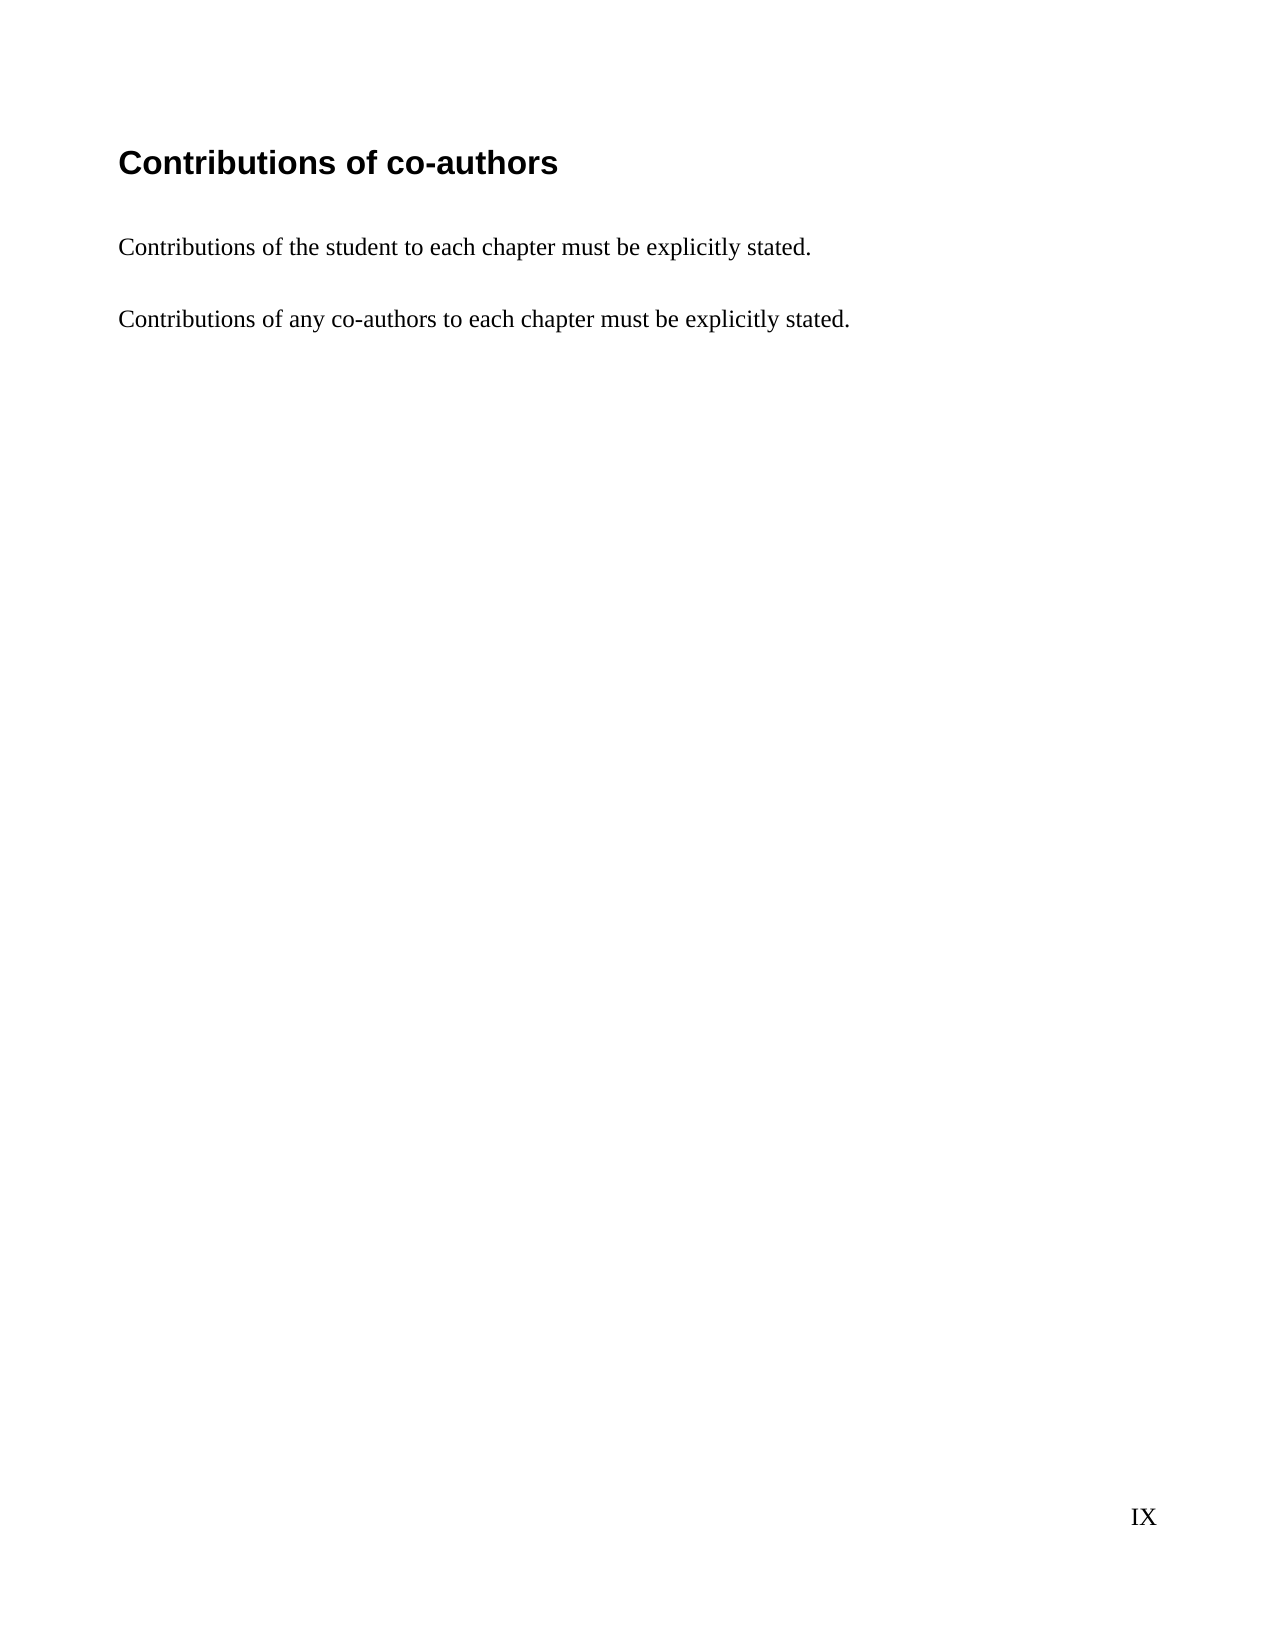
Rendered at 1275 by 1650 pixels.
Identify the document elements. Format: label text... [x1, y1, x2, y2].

text Contributions of the student to each chapter must be explicitly stated. [118, 232, 1157, 261]
subtitle Contributions of co-authors [118, 143, 1157, 182]
text Contributions of any co-authors to each chapter must be explicitly stated. [118, 304, 1157, 333]
